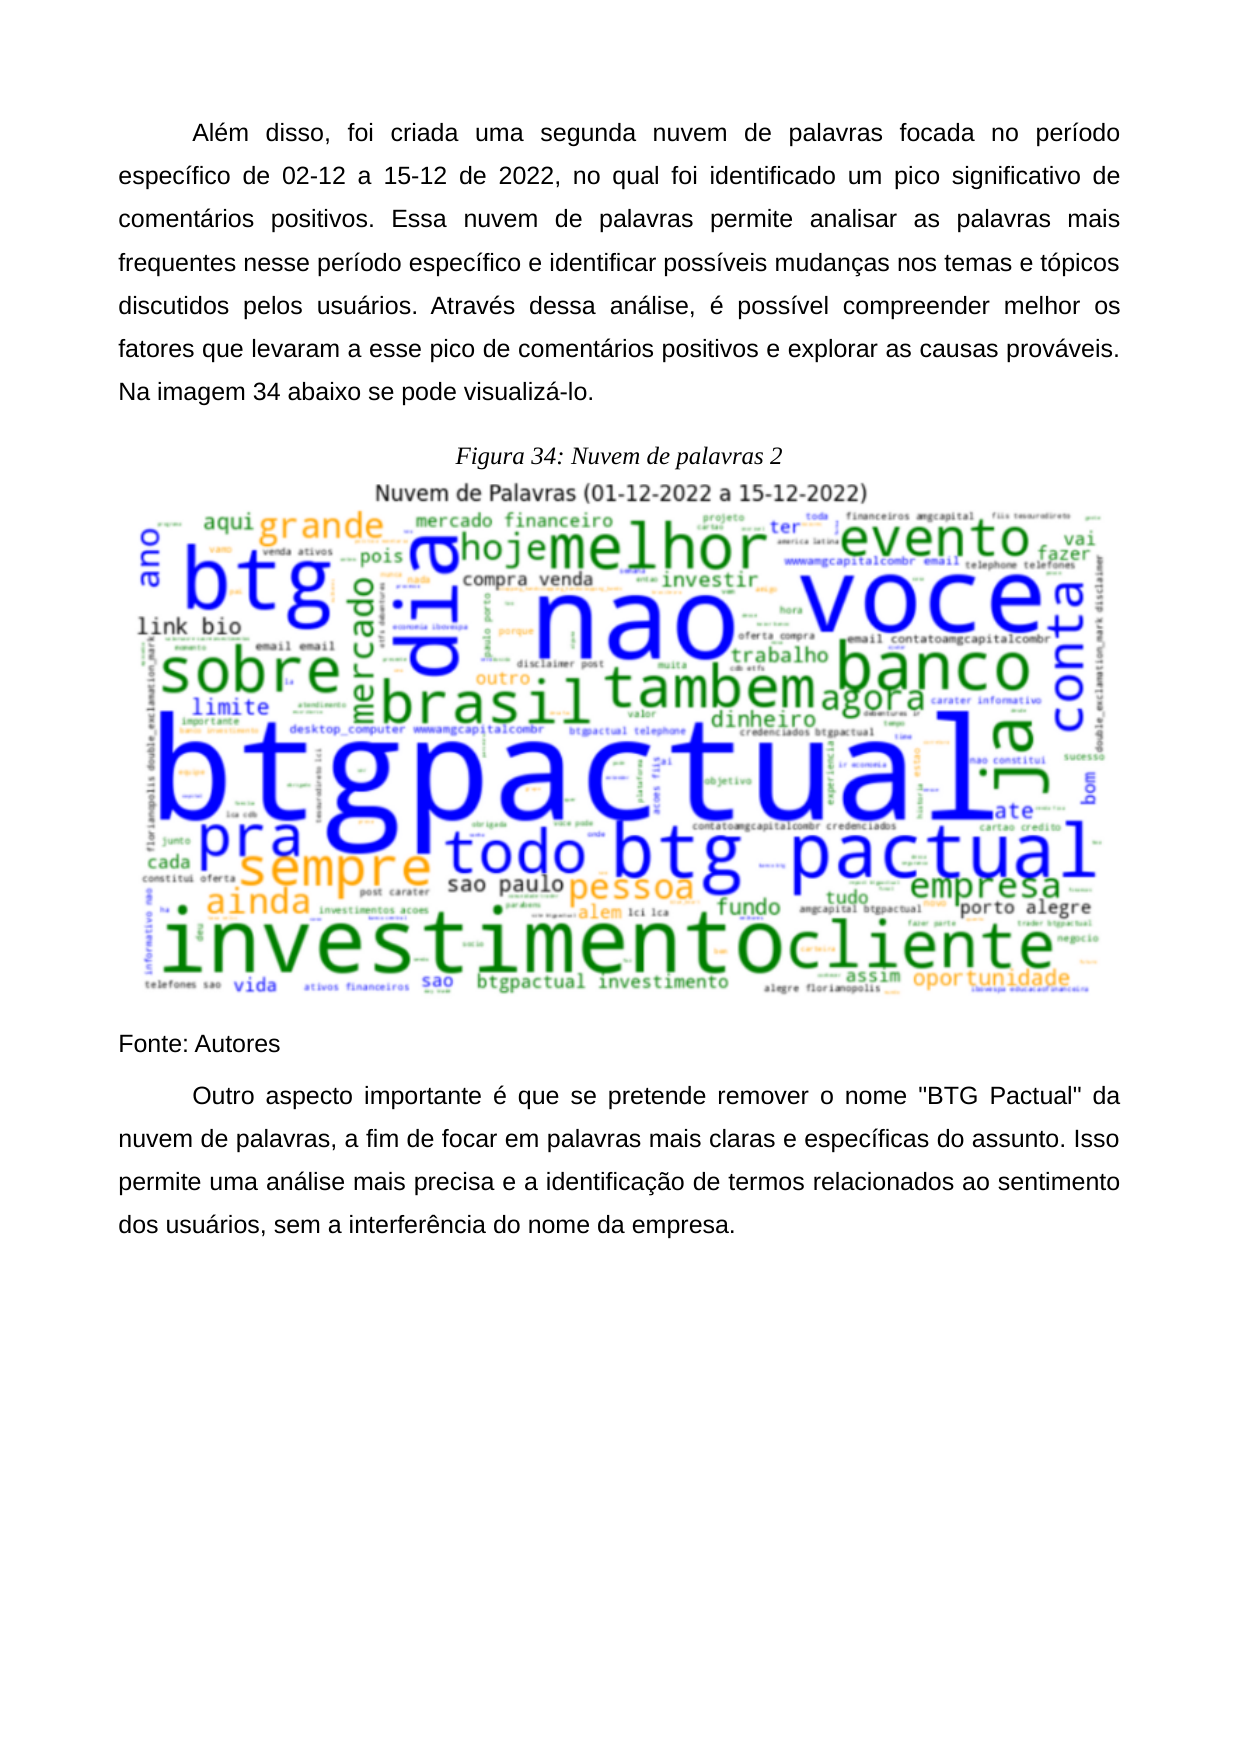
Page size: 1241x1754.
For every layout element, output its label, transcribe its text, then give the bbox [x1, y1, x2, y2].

text Figura 34: Nuvem de palavras 2 [118, 441, 1122, 470]
text [118, 429, 1122, 441]
text Outro aspecto importante é que se pretende remover o nome "BTG Pactual" da nuvem de palavras, a fim de focar em palavras mais claras e específicas do assunto. Isso permite uma análise mais precisa e a identificação de termos relacionados ao sentimento dos usuários, sem a interferência do nome da empresa. [118, 1081, 1122, 1239]
picture [118, 470, 1123, 1015]
text Além disso, foi criada uma segunda nuvem de palavras focada no período específico de 02-12 a 15-12 de 2022, no qual foi identificado um pico significativo de comentários positivos. Essa nuvem de palavras permite analisar as palavras mais frequentes nesse período específico e identificar possíveis mudanças nos temas e tópicos discutidos pelos usuários. Através dessa análise, é possível compreender melhor os fatores que levaram a esse pico de comentários positivos e explorar as causas prováveis. Na imagem 34 abaixo se pode visualizá-lo. [118, 118, 1122, 406]
text Fonte: Autores [118, 1015, 1122, 1058]
